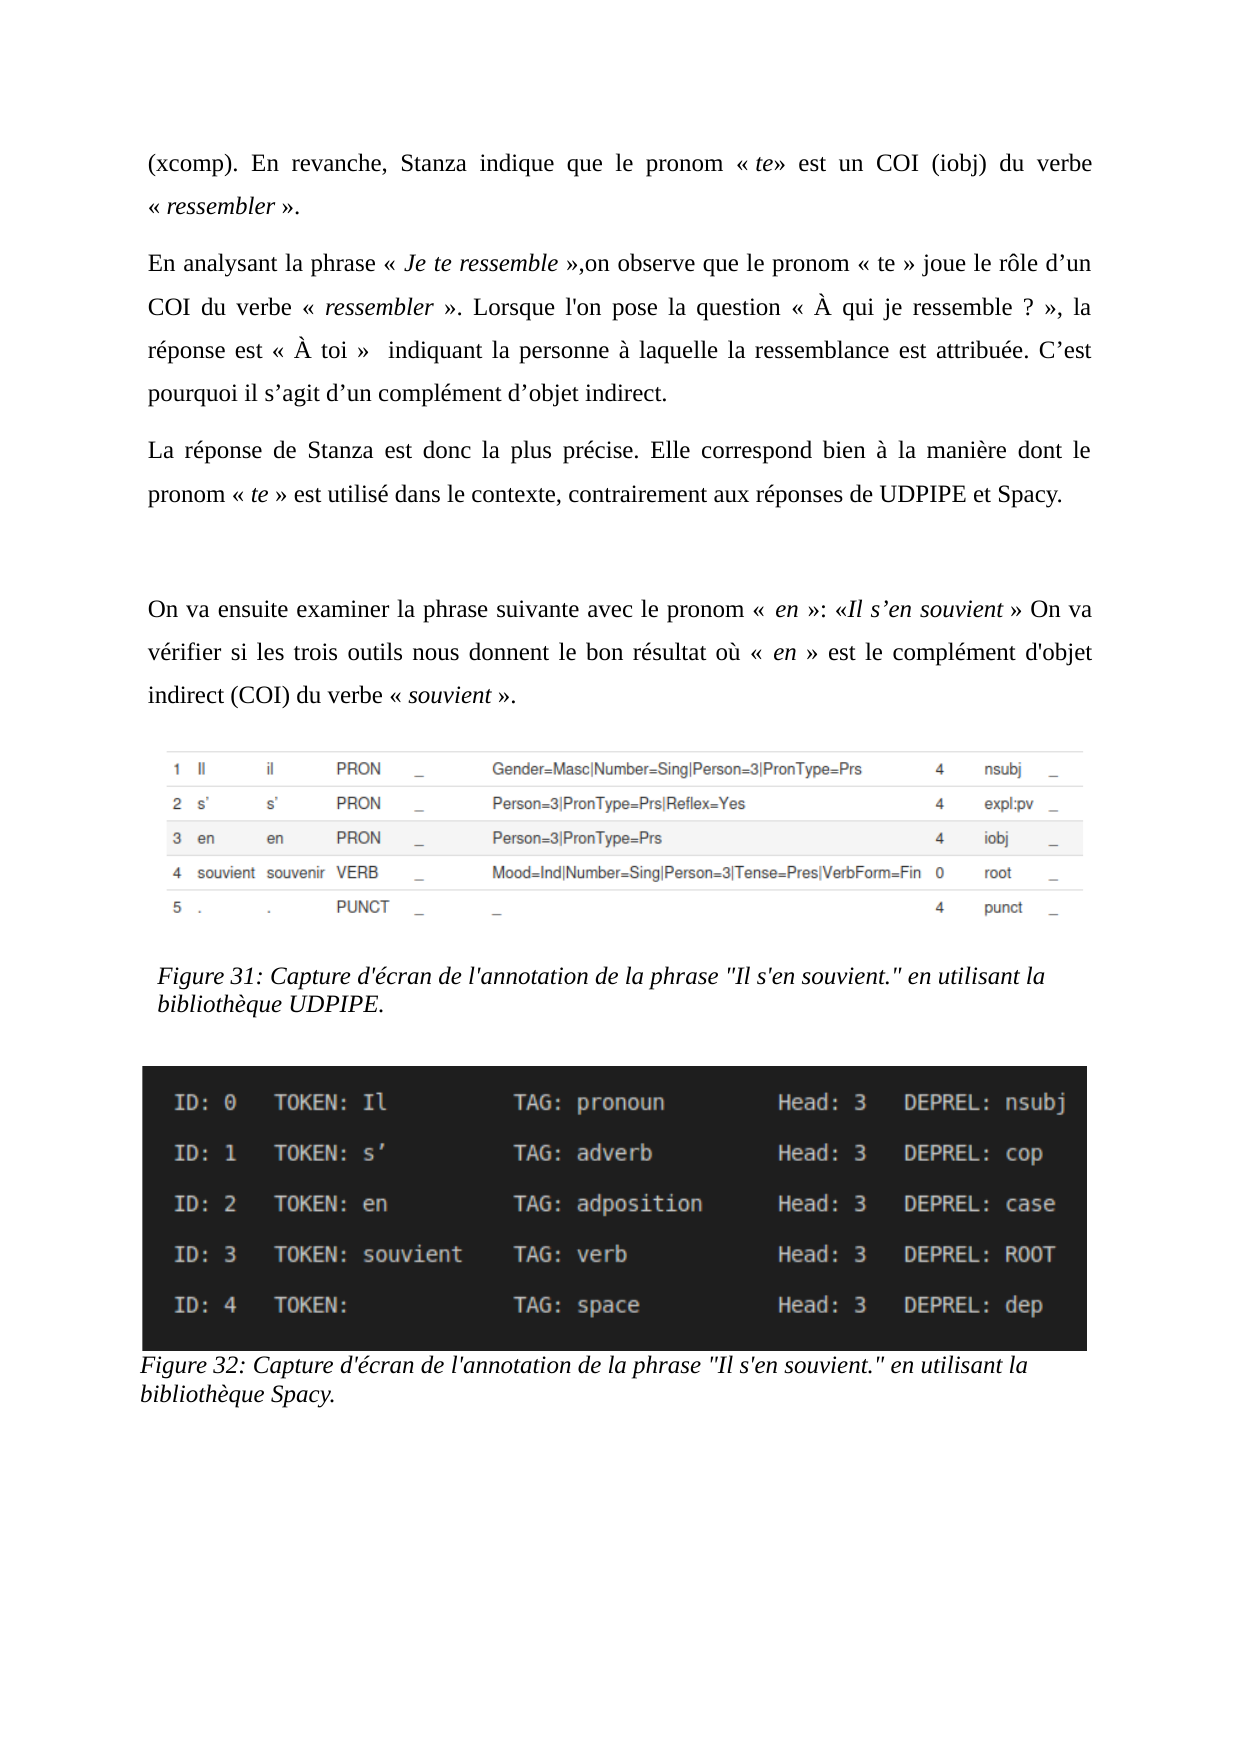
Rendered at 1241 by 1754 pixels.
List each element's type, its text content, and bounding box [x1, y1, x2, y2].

text Figure 26: Capture d'écran de l'annotation de la phrase "Il s'en souvient." en utilisant la bibliothèque UDPIPE. [157, 961, 1083, 1018]
text Figure 32: Capture d'écran de l'annotation de la phrase "Il s'en souvient." en utilisant la bibliothèque Spacy. [140, 1067, 1089, 1408]
picture [157, 750, 1084, 961]
text La réponse de Stanza est donc la plus précise. Elle correspond bien à la manière dont le pronom « te » est utilisé dans le contexte, contrairement aux réponses de UDPIPE et Spacy. [148, 436, 1092, 507]
text On va ensuite examiner la phrase suivante avec le pronom « en »: «Il s’en souvient » On va vérifier si les trois outils nous donnent le bon résultat où « en » est le complément d'objet indirect (COI) du verbe « souvient ». [148, 594, 1092, 709]
text (xcomp). En revanche, Stanza indique que le pronom « te» est un COI (iobj) du verbe « ressembler ». [148, 148, 1092, 219]
text En analysant la phrase « Je te ressemble »,on observe que le pronom « te » joue le rôle d’un COI du verbe « ressembler ». Lorsque l'on pose la question « À qui je ressemble ? », la réponse est « À toi » indiquant la personne à laquelle la ressemblance est attribuée. C’est pourquoi il s’agit d’un complément d’objet indirect. [148, 248, 1092, 407]
picture [142, 1066, 1087, 1351]
